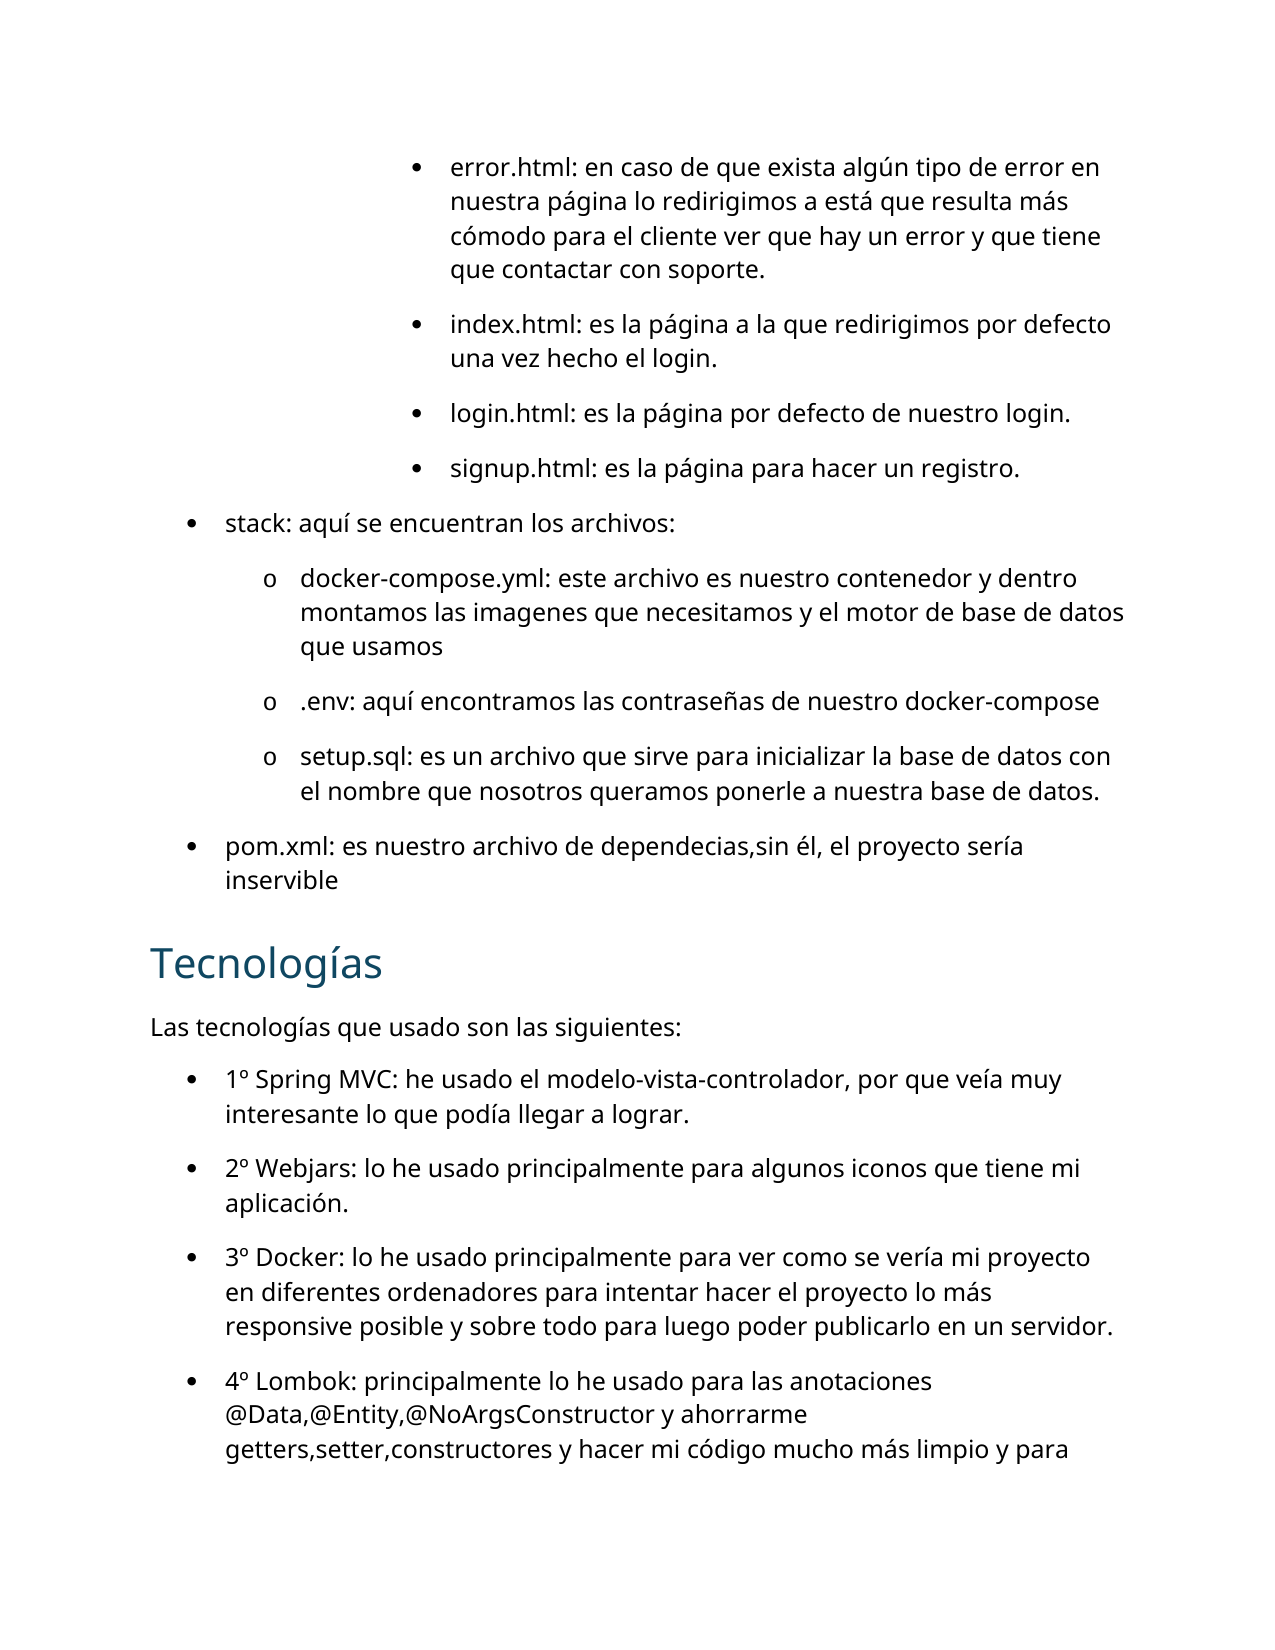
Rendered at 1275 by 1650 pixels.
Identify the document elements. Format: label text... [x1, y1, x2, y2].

list stack: aquí se encuentran los archivos: [187, 506, 1125, 540]
list 3º Docker: lo he usado principalmente para ver como se vería mi proyecto en diferentes ordenadores para intentar hacer el proyecto lo más responsive posible y sobre todo para luego poder publicarlo en un servidor. [187, 1240, 1125, 1342]
list 1º Spring MVC: he usado el modelo-vista-controlador, por que veía muy interesante lo que podía llegar a lograr. [187, 1062, 1125, 1130]
list .env: aquí encontramos las contraseñas de nuestro docker-compose [262, 684, 1125, 718]
text Las tecnologías que usado son las siguientes: [150, 1009, 1125, 1043]
list index.html: es la página a la que redirigimos por defecto una vez hecho el login. [412, 307, 1125, 375]
list pom.xml: es nuestro archivo de dependecias,sin él, el proyecto sería inservible [187, 828, 1125, 896]
list setup.sql: es un archivo que sirve para inicializar la base de datos con el nombre que nosotros queramos ponerle a nuestra base de datos. [262, 739, 1125, 807]
list docker-compose.yml: este archivo es nuestro contenedor y dentro montamos las imagenes que necesitamos y el motor de base de datos que usamos [262, 561, 1125, 663]
list 4º Lombok: principalmente lo he usado para las anotaciones @Data,@Entity,@NoArgsConstructor y ahorrarme getters,setter,constructores y hacer mi código mucho más limpio y para [187, 1363, 1125, 1465]
list error.html: en caso de que exista algún tipo de error en nuestra página lo redirigimos a está que resulta más cómodo para el cliente ver que hay un error y que tiene que contactar con soporte. [412, 150, 1125, 286]
subtitle Tecnologías [150, 934, 1125, 991]
list signup.html: es la página para hacer un registro. [412, 451, 1125, 485]
list login.html: es la página por defecto de nuestro login. [412, 396, 1125, 430]
list 2º Webjars: lo he usado principalmente para algunos iconos que tiene mi aplicación. [187, 1151, 1125, 1219]
